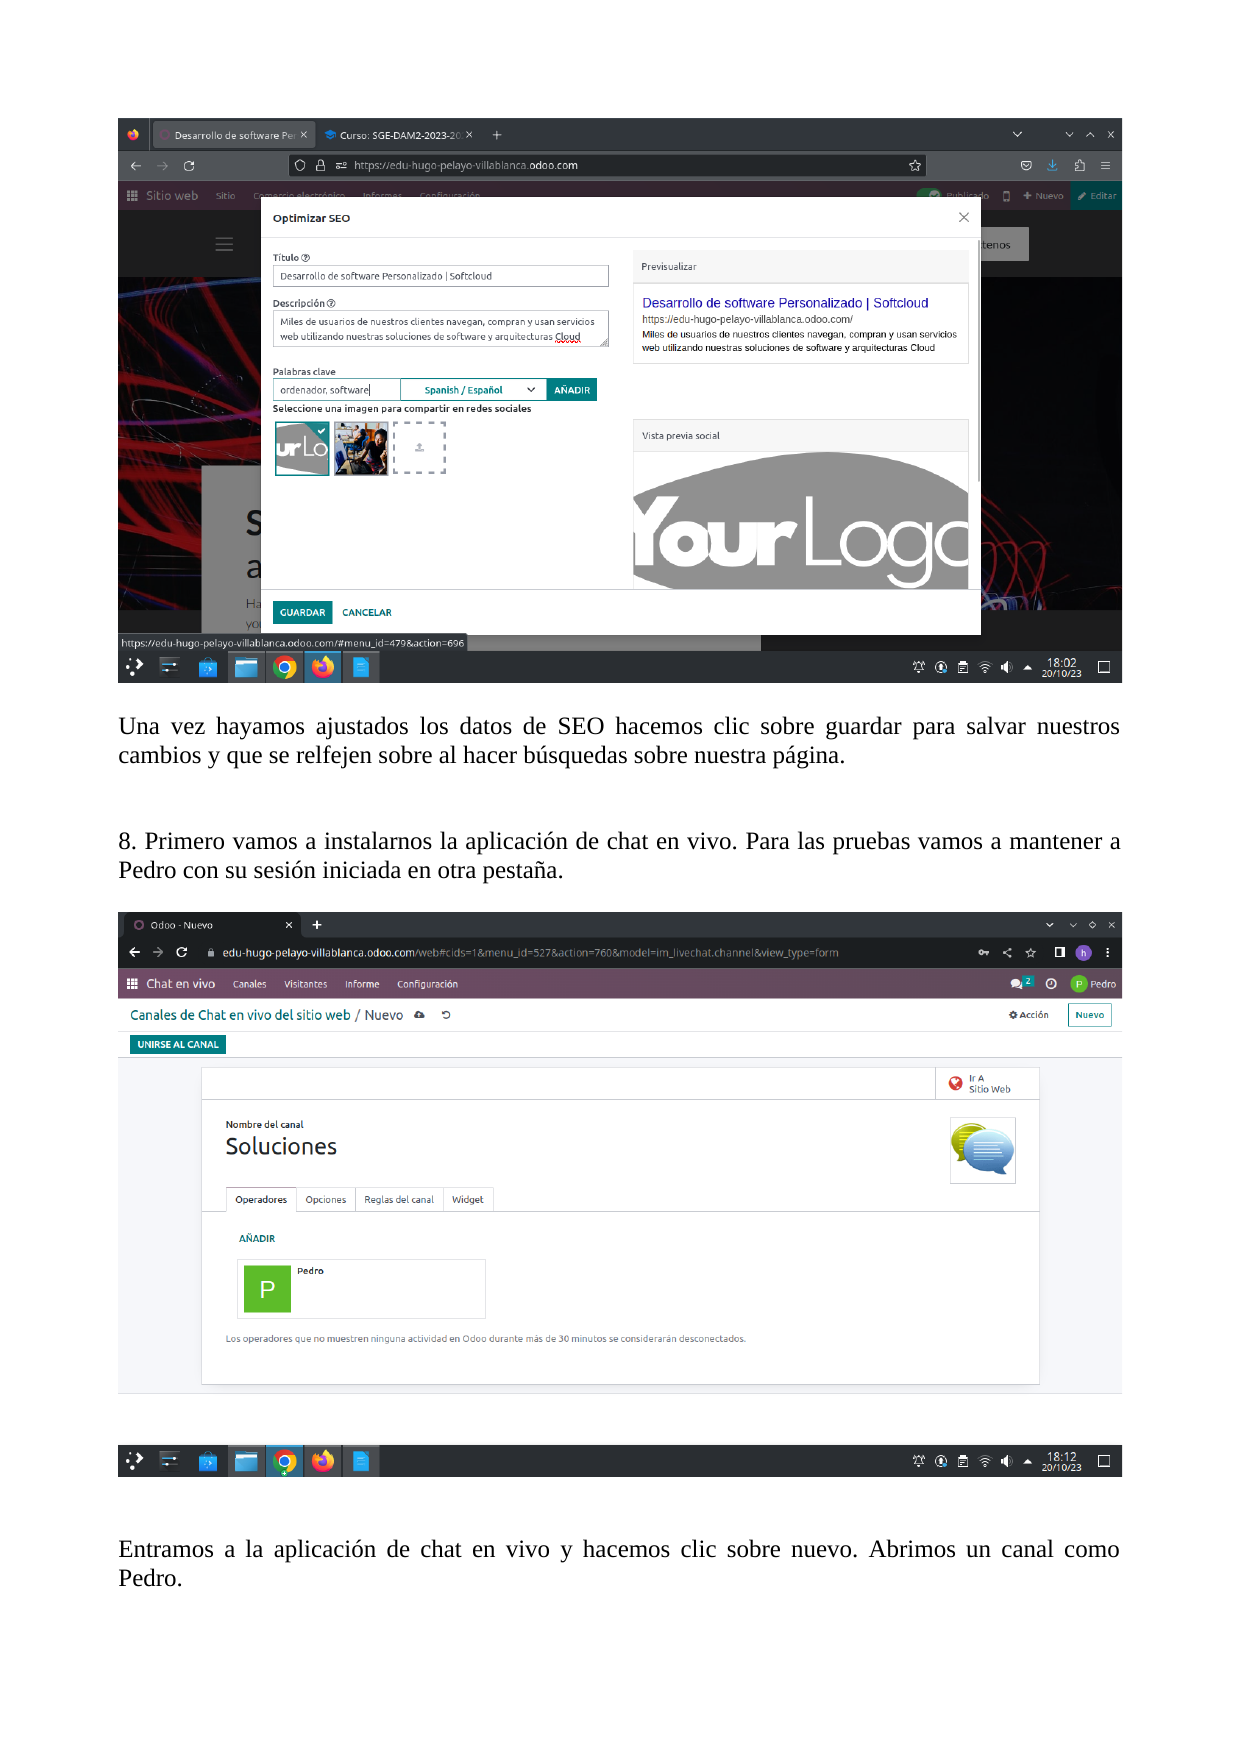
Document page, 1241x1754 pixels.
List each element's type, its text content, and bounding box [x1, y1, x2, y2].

text Entramos a la aplicación de chat en vivo y hacemos clic sobre nuevo. Abrimos un canal como Pedro. [118, 1534, 1122, 1592]
text Una vez hayamos ajustados los datos de SEO hacemos clic sobre guardar para salvar nuestros cambios y que se relfejen sobre al hacer búsquedas sobre nuestra página. [118, 711, 1122, 769]
picture [118, 118, 1123, 683]
text 8. Primero vamos a instalarnos la aplicación de chat en vivo. Para las pruebas vamos a mantener a Pedro con su sesión iniciada en otra pestaña. [118, 826, 1122, 884]
picture [118, 912, 1123, 1477]
